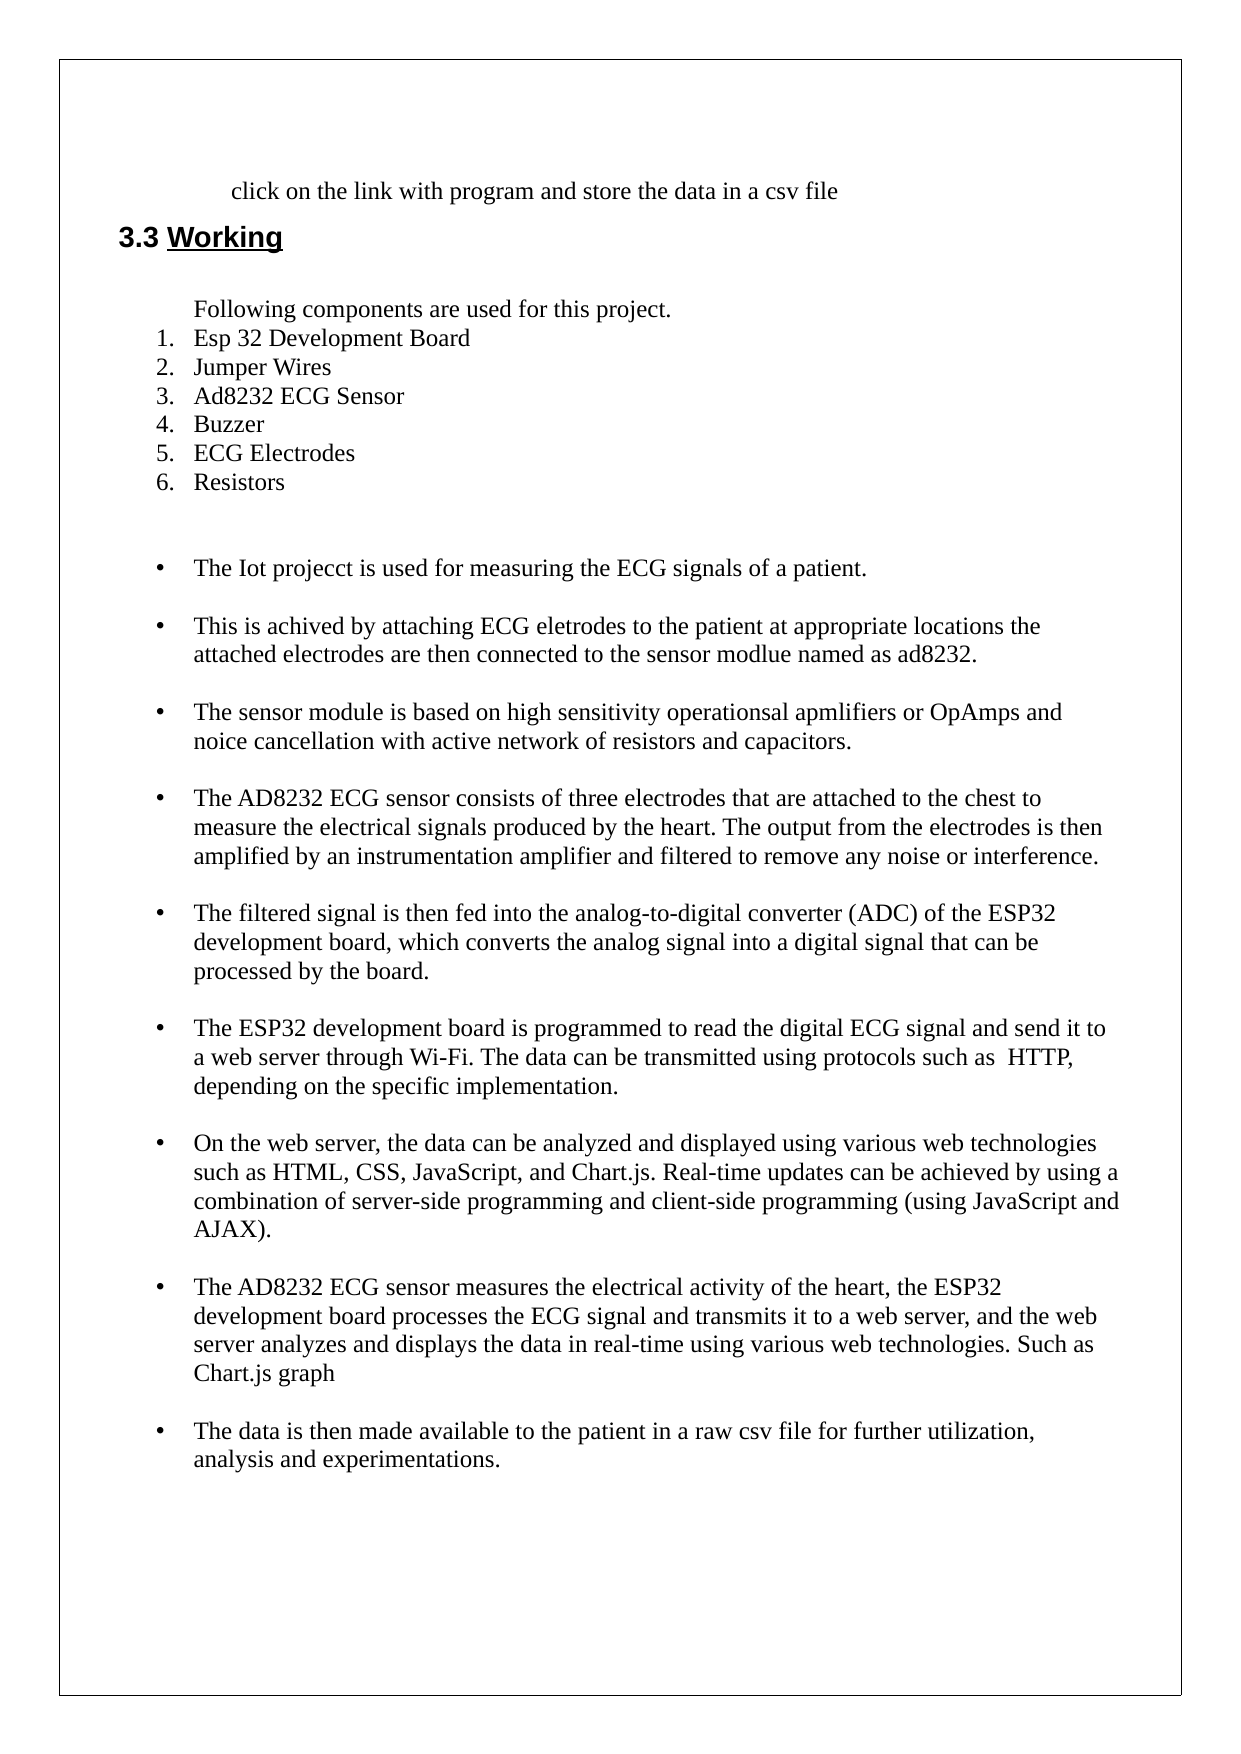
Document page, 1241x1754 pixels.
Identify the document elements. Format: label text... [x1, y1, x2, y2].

list The data is then made available to the patient in a raw csv file for further utilization, analysis and experimentations. [156, 1416, 1122, 1473]
list The ESP32 development board is programmed to read the digital ECG signal and send it to a web server through Wi-Fi. The data can be transmitted using protocols such as HTTP, depending on the specific implementation. [156, 1013, 1122, 1099]
list Jumper Wires [156, 352, 1122, 381]
list Ad8232 ECG Sensor [156, 381, 1122, 409]
list The AD8232 ECG sensor measures the electrical activity of the heart, the ESP32 development board processes the ECG signal and transmits it to a web server, and the web server analyzes and displays the data in real-time using various web technologies. Such as Chart.js graph [156, 1272, 1122, 1387]
list This is achived by attaching ECG eletrodes to the patient at appropriate locations the attached electrodes are then connected to the sensor modlue named as ad8232. [156, 611, 1122, 668]
list The AD8232 ECG sensor consists of three electrodes that are attached to the chest to measure the electrical signals produced by the heart. The output from the electrodes is then amplified by an instrumentation amplifier and filtered to remove any noise or interference. [156, 783, 1122, 869]
list The sensor module is based on high sensitivity operationsal apmlifiers or OpAmps and noice cancellation with active network of resistors and capacitors. [156, 697, 1122, 754]
list ECG Electrodes [156, 438, 1122, 467]
list Esp 32 Development Board [156, 323, 1122, 352]
list On the web server, the data can be analyzed and displayed using various web technologies such as HTML, CSS, JavaScript, and Chart.js. Real-time updates can be achieved by using a combination of server-side programming and client-side programming (using JavaScript and AJAX). [156, 1128, 1122, 1243]
list Buzzer [156, 409, 1122, 438]
list Following components are used for this project. [156, 294, 1122, 323]
subtitle 3.3 Working [118, 220, 1122, 253]
list Resistors [156, 467, 1122, 496]
list The Iot projecct is used for measuring the ECG signals of a patient. [156, 553, 1122, 582]
list click on the link with program and store the data in a csv file [193, 176, 1122, 205]
list The filtered signal is then fed into the analog-to-digital converter (ADC) of the ESP32 development board, which converts the analog signal into a digital signal that can be processed by the board. [156, 898, 1122, 984]
